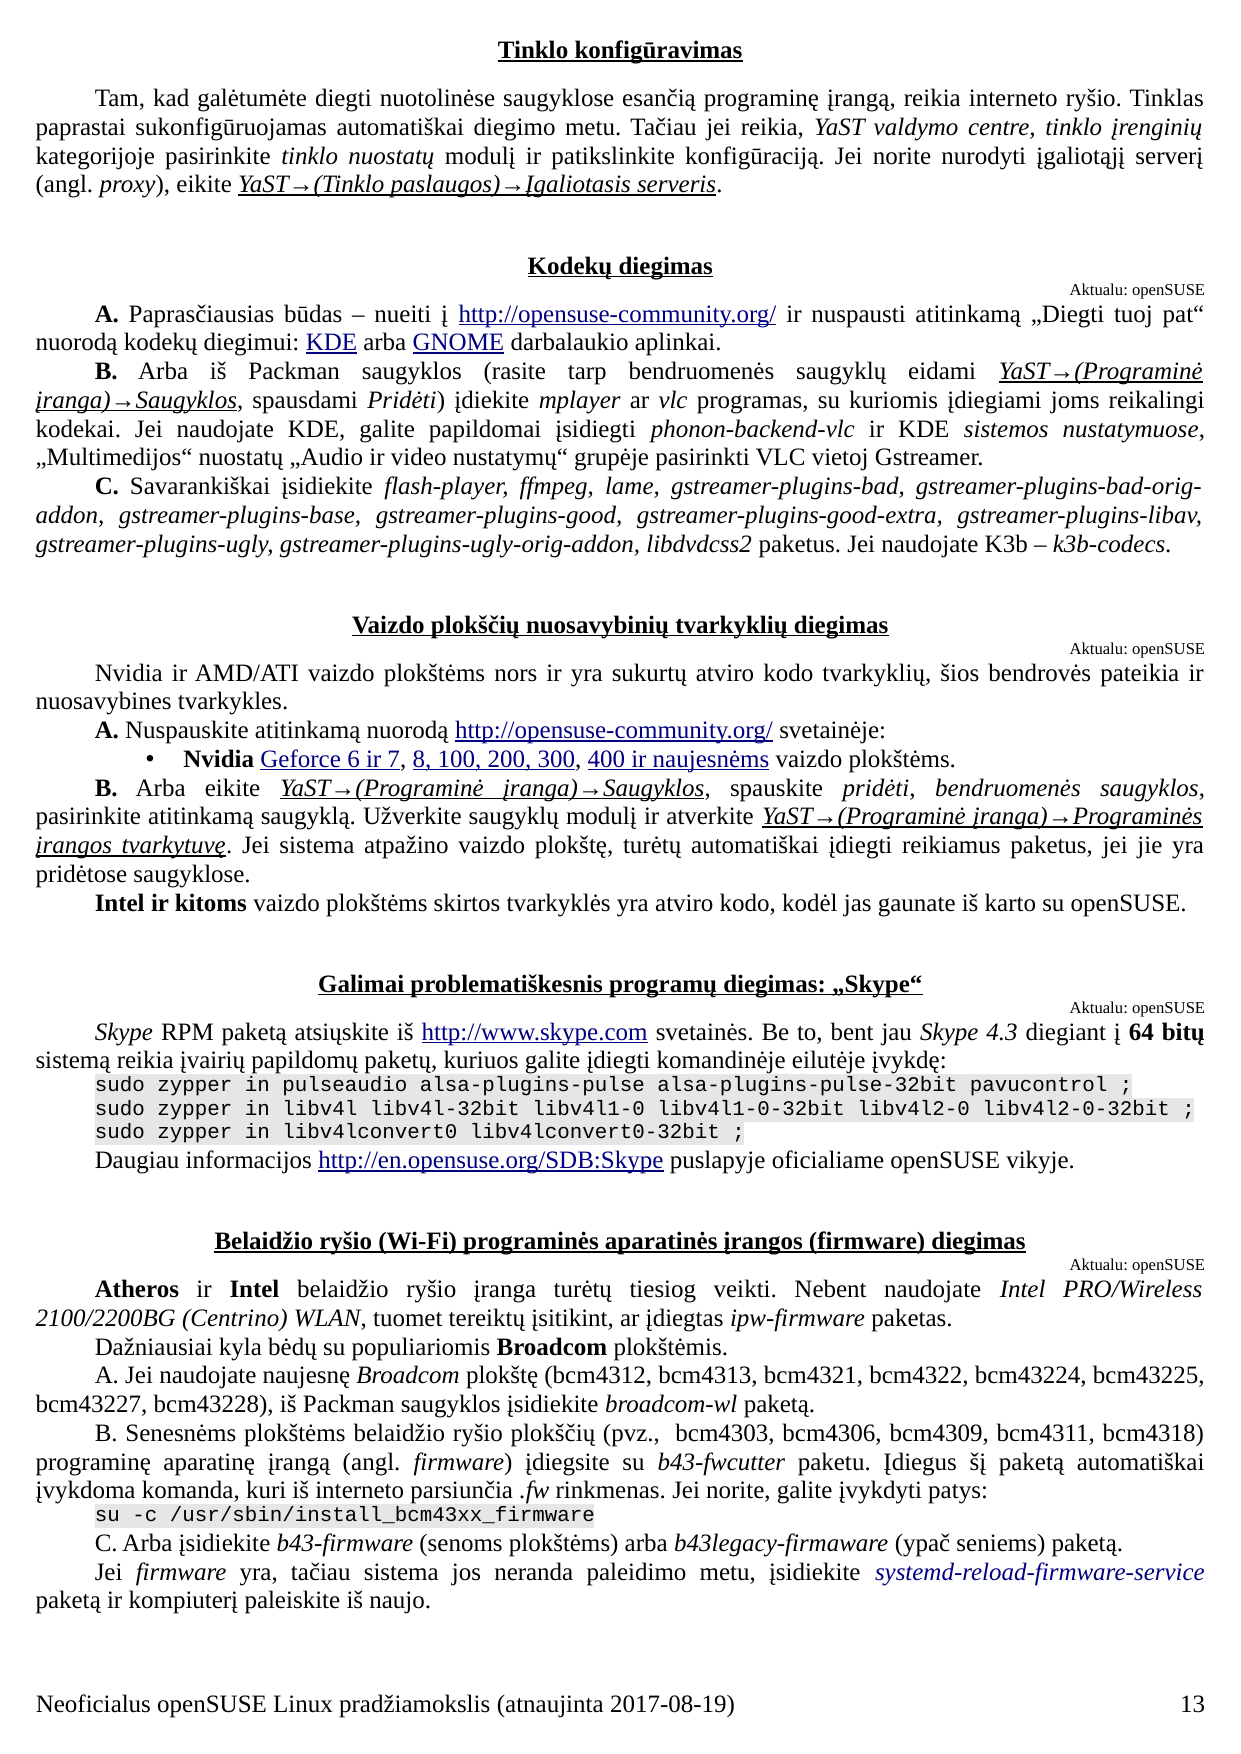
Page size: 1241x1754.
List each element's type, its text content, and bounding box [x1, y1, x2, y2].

text C. Savarankiškai įsidiekite flash-player, ffmpeg, lame, gstreamer-plugins-bad, gstreamer-plugins-bad-orig-addon, gstreamer-plugins-base, gstreamer-plugins-good, gstreamer-plugins-good-extra, gstreamer-plugins-libav, gstreamer-plugins-ugly, gstreamer-plugins-ugly-orig-addon, libdvdcss2 paketus. Jei naudojate K3b – k3b-codecs. [35, 471, 1205, 557]
text Dažniausiai kyla bėdų su populiariomis Broadcom plokštėmis. [35, 1332, 1205, 1361]
text B. Arba iš Packman saugyklos (rasite tarp bendruomenės saugyklų eidami YaST→(Programinė įranga)→Saugyklos, spausdami Pridėti) įdiekite mplayer ar vlc programas, su kuriomis įdiegiami joms reikalingi kodekai. Jei naudojate KDE, galite papildomai įsidiegti phonon-backend-vlc ir KDE sistemos nustatymuose, „Multimedijos“ nuostatų „Audio ir video nustatymų“ grupėje pasirinkti VLC vietoj Gstreamer. [35, 356, 1205, 471]
text Vaizdo plokščių nuosavybinių tvarkyklių diegimas [35, 610, 1205, 638]
text A. Nuspauskite atitinkamą nuorodą http://opensuse-community.org/ svetainėje: [35, 715, 1205, 744]
text sudo zypper in libv4lconvert0 libv4lconvert0-32bit ; [35, 1122, 95, 1145]
text Jei firmware yra, tačiau sistema jos neranda paleidimo metu, įsidiekite systemd-reload-firmware-service paketą ir kompiuterį paleiskite iš naujo. [35, 1557, 1205, 1614]
text Skype RPM paketą atsiųskite iš http://www.skype.com svetainės. Be to, bent jau Skype 4.3 diegiant į 64 bitų sistemą reikia įvairių papildomų paketų, kuriuos galite įdiegti komandinėje eilutėje įvykdę: [35, 1017, 1205, 1074]
text Galimai problematiškesnis programų diegimas: „Skype“ [35, 969, 1205, 998]
text Nvidia ir AMD/ATI vaizdo plokštėms nors ir yra sukurtų atviro kodo tvarkyklių, šios bendrovės pateikia ir nuosavybines tvarkykles. [35, 658, 1205, 715]
text Aktualu: openSUSE [35, 998, 1205, 1017]
text A. Jei naudojate naujesnę Broadcom plokštę (bcm4312, bcm4313, bcm4321, bcm4322, bcm43224, bcm43225, bcm43227, bcm43228), iš Packman saugyklos įsidiekite broadcom-wl paketą. [35, 1361, 1205, 1418]
text Tinklo konfigūravimas [35, 35, 1205, 64]
text Aktualu: openSUSE [35, 279, 1205, 299]
text Atheros ir Intel belaidžio ryšio įranga turėtų tiesiog veikti. Nebent naudojate Intel PRO/Wireless 2100/2200BG (Centrino) WLAN, tuomet tereiktų įsitikint, ar įdiegtas ipw-firmware paketas. [35, 1274, 1205, 1332]
text B. Arba eikite YaST→(Programinė įranga)→Saugyklos, spauskite pridėti, bendruomenės saugyklos, pasirinkite atitinkamą saugyklą. Užverkite saugyklų modulį ir atverkite YaST→(Programinė įranga)→Programinės įrangos tvarkytuvę. Jei sistema atpažino vaizdo plokštę, turėtų automatiškai įdiegti reikiamus paketus, jei jie yra pridėtose saugyklose. [35, 773, 1205, 888]
text Aktualu: openSUSE [35, 638, 1205, 658]
text Daugiau informacijos http://en.opensuse.org/SDB:Skype puslapyje oficialiame openSUSE vikyje. [35, 1145, 1205, 1174]
text sudo zypper in pulseaudio alsa-plugins-pulse alsa-plugins-pulse-32bit pavucontrol ; [1132, 1074, 1205, 1098]
text B. Senesnėms plokštėms belaidžio ryšio plokščių (pvz., bcm4303, bcm4306, bcm4309, bcm4311, bcm4318) programinę aparatinę įrangą (angl. firmware) įdiegsite su b43-fwcutter paketu. Įdiegus šį paketą automatiškai įvykdoma komanda, kuri iš interneto parsiunčia .fw rinkmenas. Jei norite, galite įvykdyti patys: [35, 1418, 1205, 1504]
text sudo zypper in libv4lconvert0 libv4lconvert0-32bit ; [744, 1122, 1205, 1145]
text Tam, kad galėtumėte diegti nuotolinėse saugyklose esančią programinę įrangą, reikia interneto ryšio. Tinklas paprastai sukonfigūruojamas automatiškai diegimo metu. Tačiau jei reikia, YaST valdymo centre, tinklo įrenginių kategorijoje pasirinkite tinklo nuostatų modulį ir patikslinkite konfigūraciją. Jei norite nurodyti įgaliotąjį serverį (angl. proxy), eikite YaST→(Tinklo paslaugos)→Įgaliotasis serveris. [35, 83, 1205, 198]
text su -c /usr/sbin/install_bcm43xx_firmware [594, 1504, 1205, 1528]
text Kodekų diegimas [35, 251, 1205, 279]
text Belaidžio ryšio (Wi-Fi) programinės aparatinės įrangos (firmware) diegimas [35, 1226, 1205, 1255]
text A. Paprasčiausias būdas – nueiti į http://opensuse-community.org/ ir nuspausti atitinkamą „Diegti tuoj pat“ nuorodą kodekų diegimui: KDE arba GNOME darbalaukio aplinkai. [35, 299, 1205, 356]
text Intel ir kitoms vaizdo plokštėms skirtos tvarkyklės yra atviro kodo, kodėl jas gaunate iš karto su openSUSE. [35, 888, 1205, 916]
text C. Arba įsidiekite b43-firmware (senoms plokštėms) arba b43legacy-firmaware (ypač seniems) paketą. [35, 1528, 1205, 1557]
text su -c /usr/sbin/install_bcm43xx_firmware [35, 1504, 95, 1528]
text Aktualu: openSUSE [35, 1255, 1205, 1274]
list Nvidia Geforce 6 ir 7, 8, 100, 200, 300, 400 ir naujesnėms vaizdo plokštėms. [146, 744, 1205, 773]
